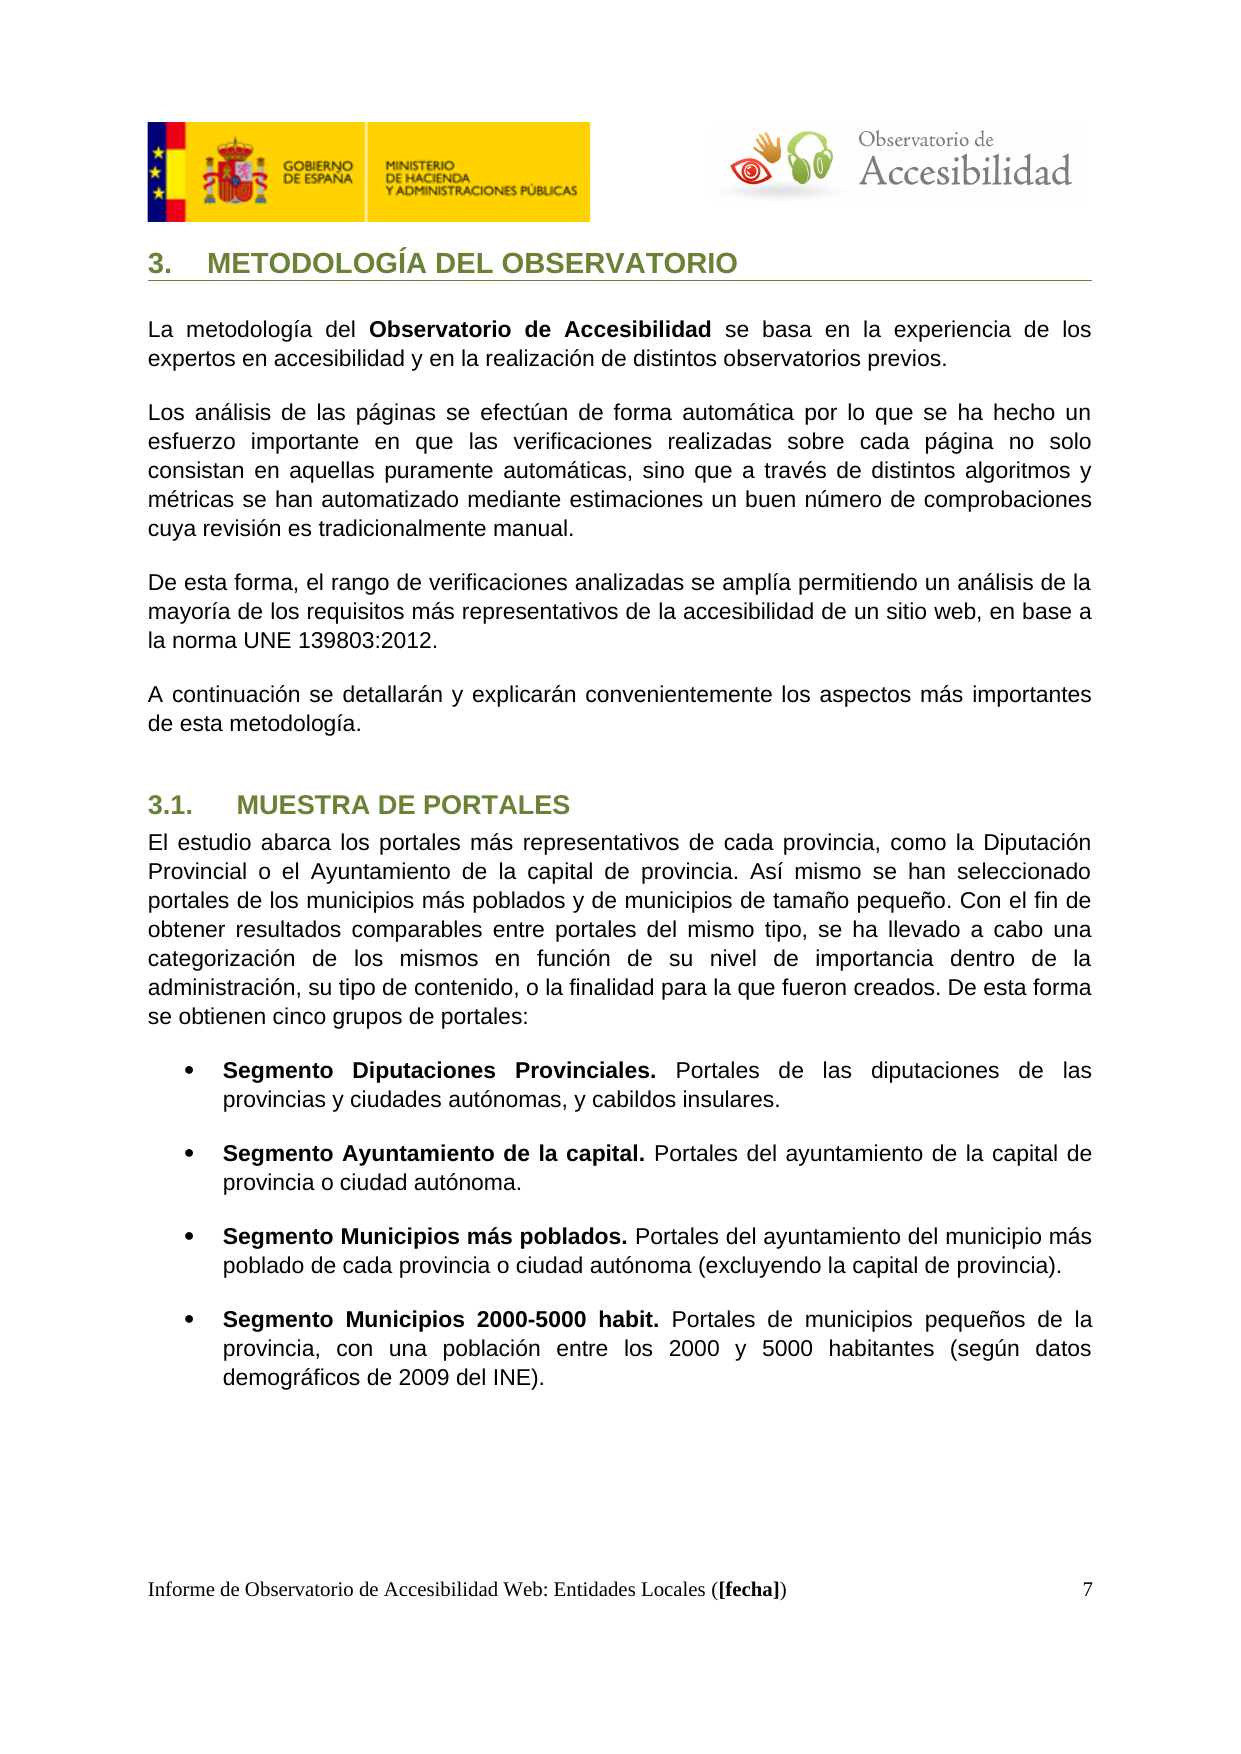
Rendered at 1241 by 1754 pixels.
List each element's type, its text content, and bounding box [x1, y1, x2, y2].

list Segmento Municipios más poblados. Portales del ayuntamiento del municipio más poblado de cada provincia o ciudad autónoma (excluyendo la capital de provincia). [185, 1223, 1092, 1278]
list Segmento Diputaciones Provinciales. Portales de las diputaciones de las provincias y ciudades autónomas, y cabildos insulares. [185, 1057, 1092, 1112]
list Segmento Ayuntamiento de la capital. Portales del ayuntamiento de la capital de provincia o ciudad autónoma. [185, 1140, 1092, 1195]
picture [147, 122, 591, 222]
picture [710, 122, 1086, 205]
list Metodología del Observatorio [148, 247, 1092, 280]
text A continuación se detallarán y explicarán convenientemente los aspectos más importantes de esta metodología. [148, 681, 1092, 736]
text Los análisis de las páginas se efectúan de forma automática por lo que se ha hecho un esfuerzo importante en que las verificaciones realizadas sobre cada página no solo consistan en aquellas puramente automáticas, sino que a través de distintos algoritmos y métricas se han automatizado mediante estimaciones un buen número de comprobaciones cuya revisión es tradicionalmente manual. [148, 399, 1092, 541]
list Muestra de Portales [148, 789, 1092, 820]
text La metodología del Observatorio de Accesibilidad se basa en la experiencia de los expertos en accesibilidad y en la realización de distintos observatorios previos. [148, 316, 1092, 371]
list Segmento Municipios 2000-5000 habit. Portales de municipios pequeños de la provincia, con una población entre los 2000 y 5000 habitantes (según datos demográficos de 2009 del INE). [185, 1306, 1092, 1390]
text El estudio abarca los portales más representativos de cada provincia, como la Diputación Provincial o el Ayuntamiento de la capital de provincia. Así mismo se han seleccionado portales de los municipios más poblados y de municipios de tamaño pequeño. Con el fin de obtener resultados comparables entre portales del mismo tipo, se ha llevado a cabo una categorización de los mismos en función de su nivel de importancia dentro de la administración, su tipo de contenido, o la finalidad para la que fueron creados. De esta forma se obtienen cinco grupos de portales: [148, 829, 1092, 1029]
text De esta forma, el rango de verificaciones analizadas se amplía permitiendo un análisis de la mayoría de los requisitos más representativos de la accesibilidad de un sitio web, en base a la norma UNE 139803:2012. [148, 569, 1092, 653]
